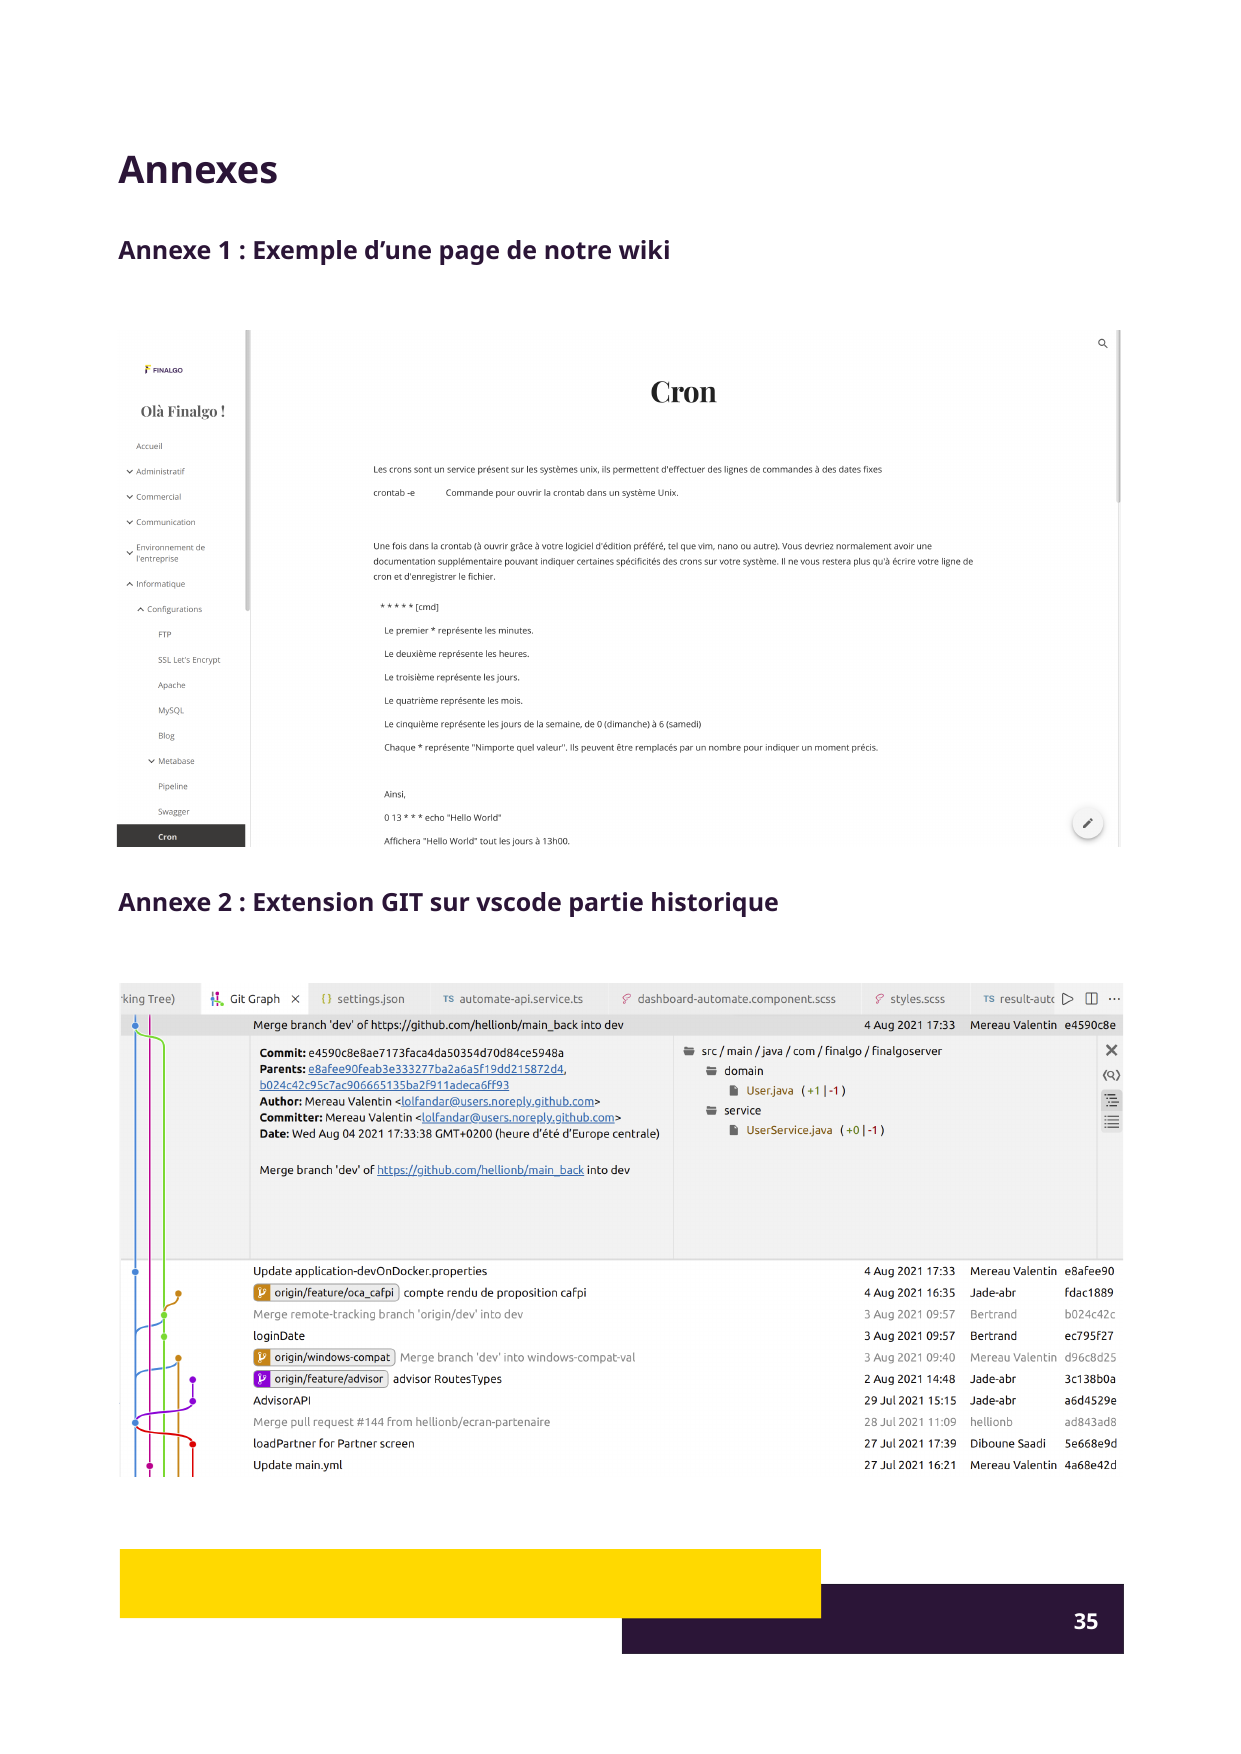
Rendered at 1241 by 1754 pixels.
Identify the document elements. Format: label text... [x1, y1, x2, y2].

picture [116, 330, 1121, 847]
subtitle Annexe 1 : Exemple d’une page de notre wiki [118, 232, 1122, 266]
subtitle Annexe 2 : Extension GIT sur vscode partie historique [118, 304, 1122, 919]
picture [119, 983, 1124, 1477]
picture [119, 1549, 1124, 1654]
subtitle Annexes [118, 143, 1122, 195]
